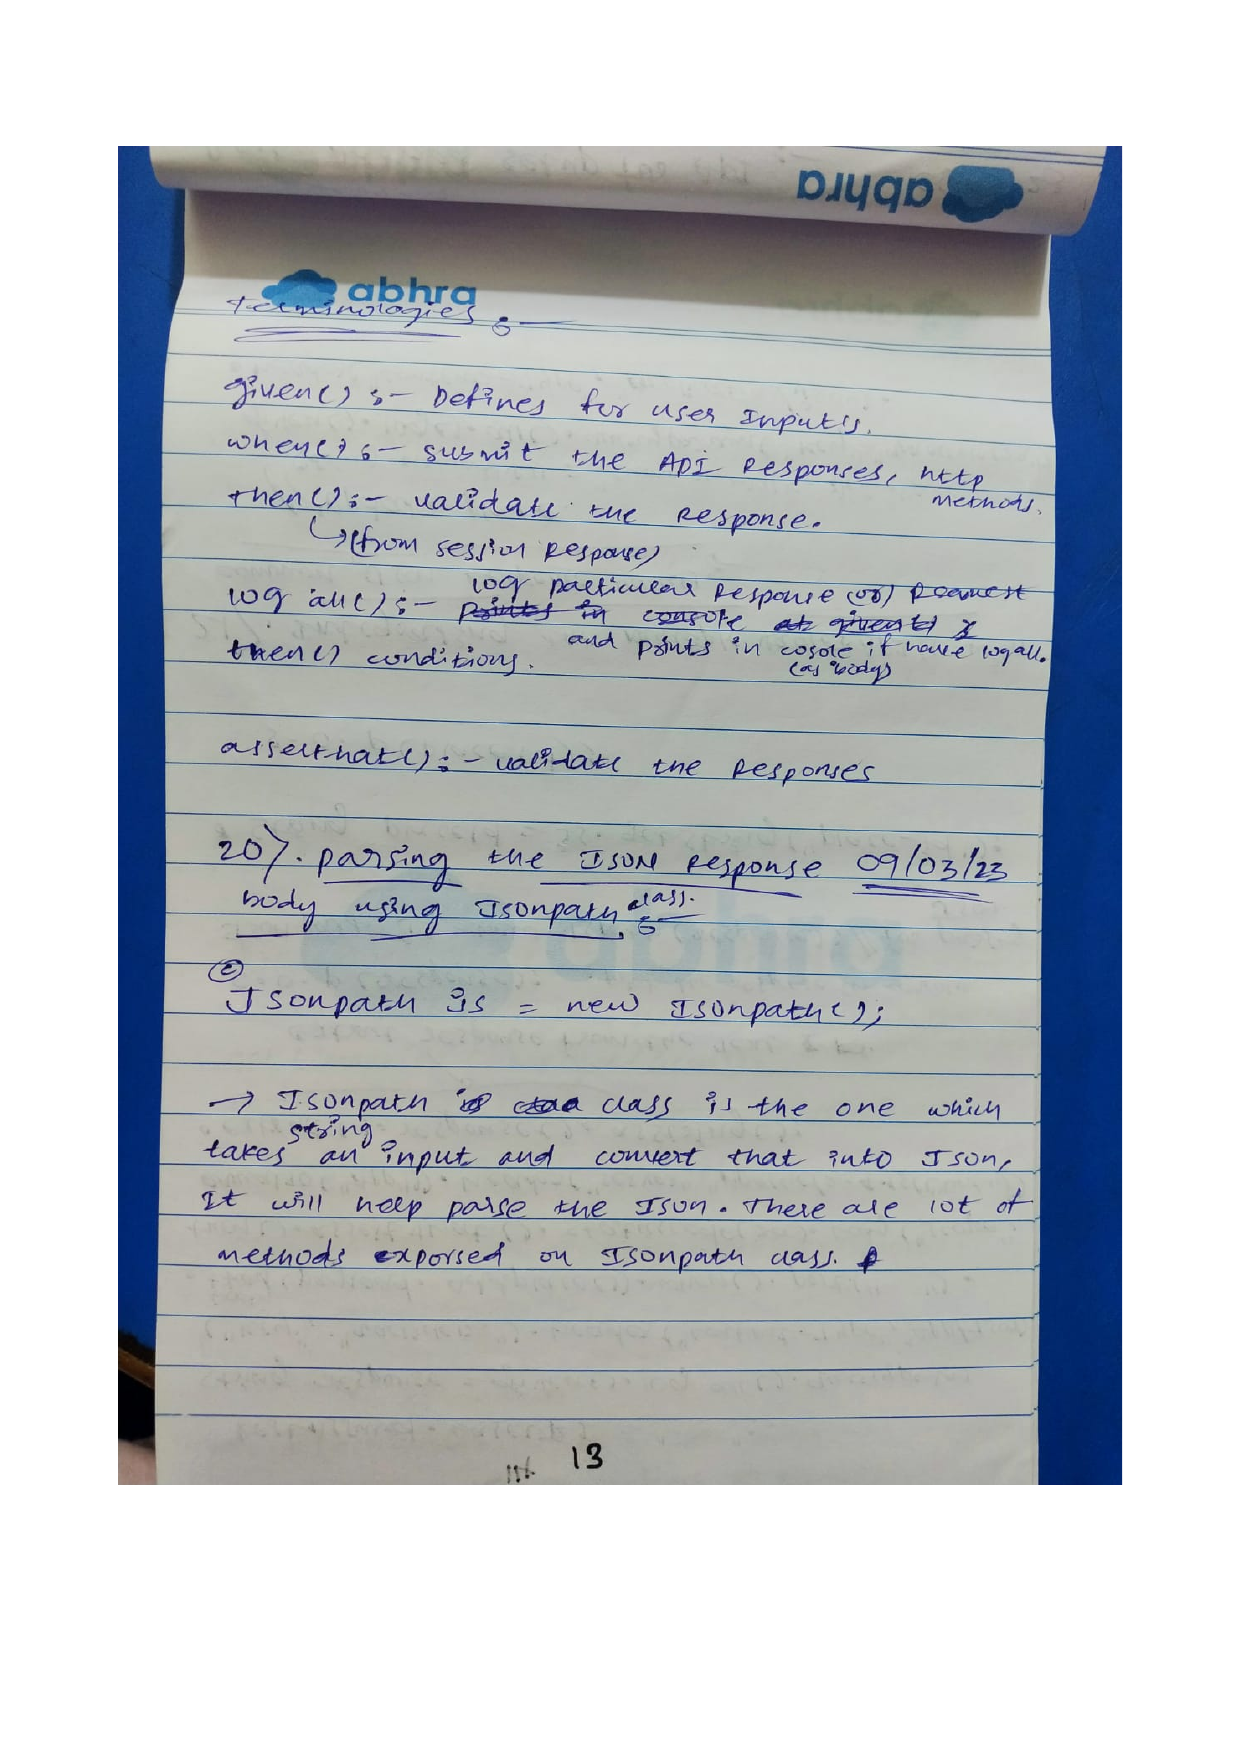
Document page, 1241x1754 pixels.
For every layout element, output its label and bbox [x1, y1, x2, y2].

picture [118, 146, 1123, 1485]
